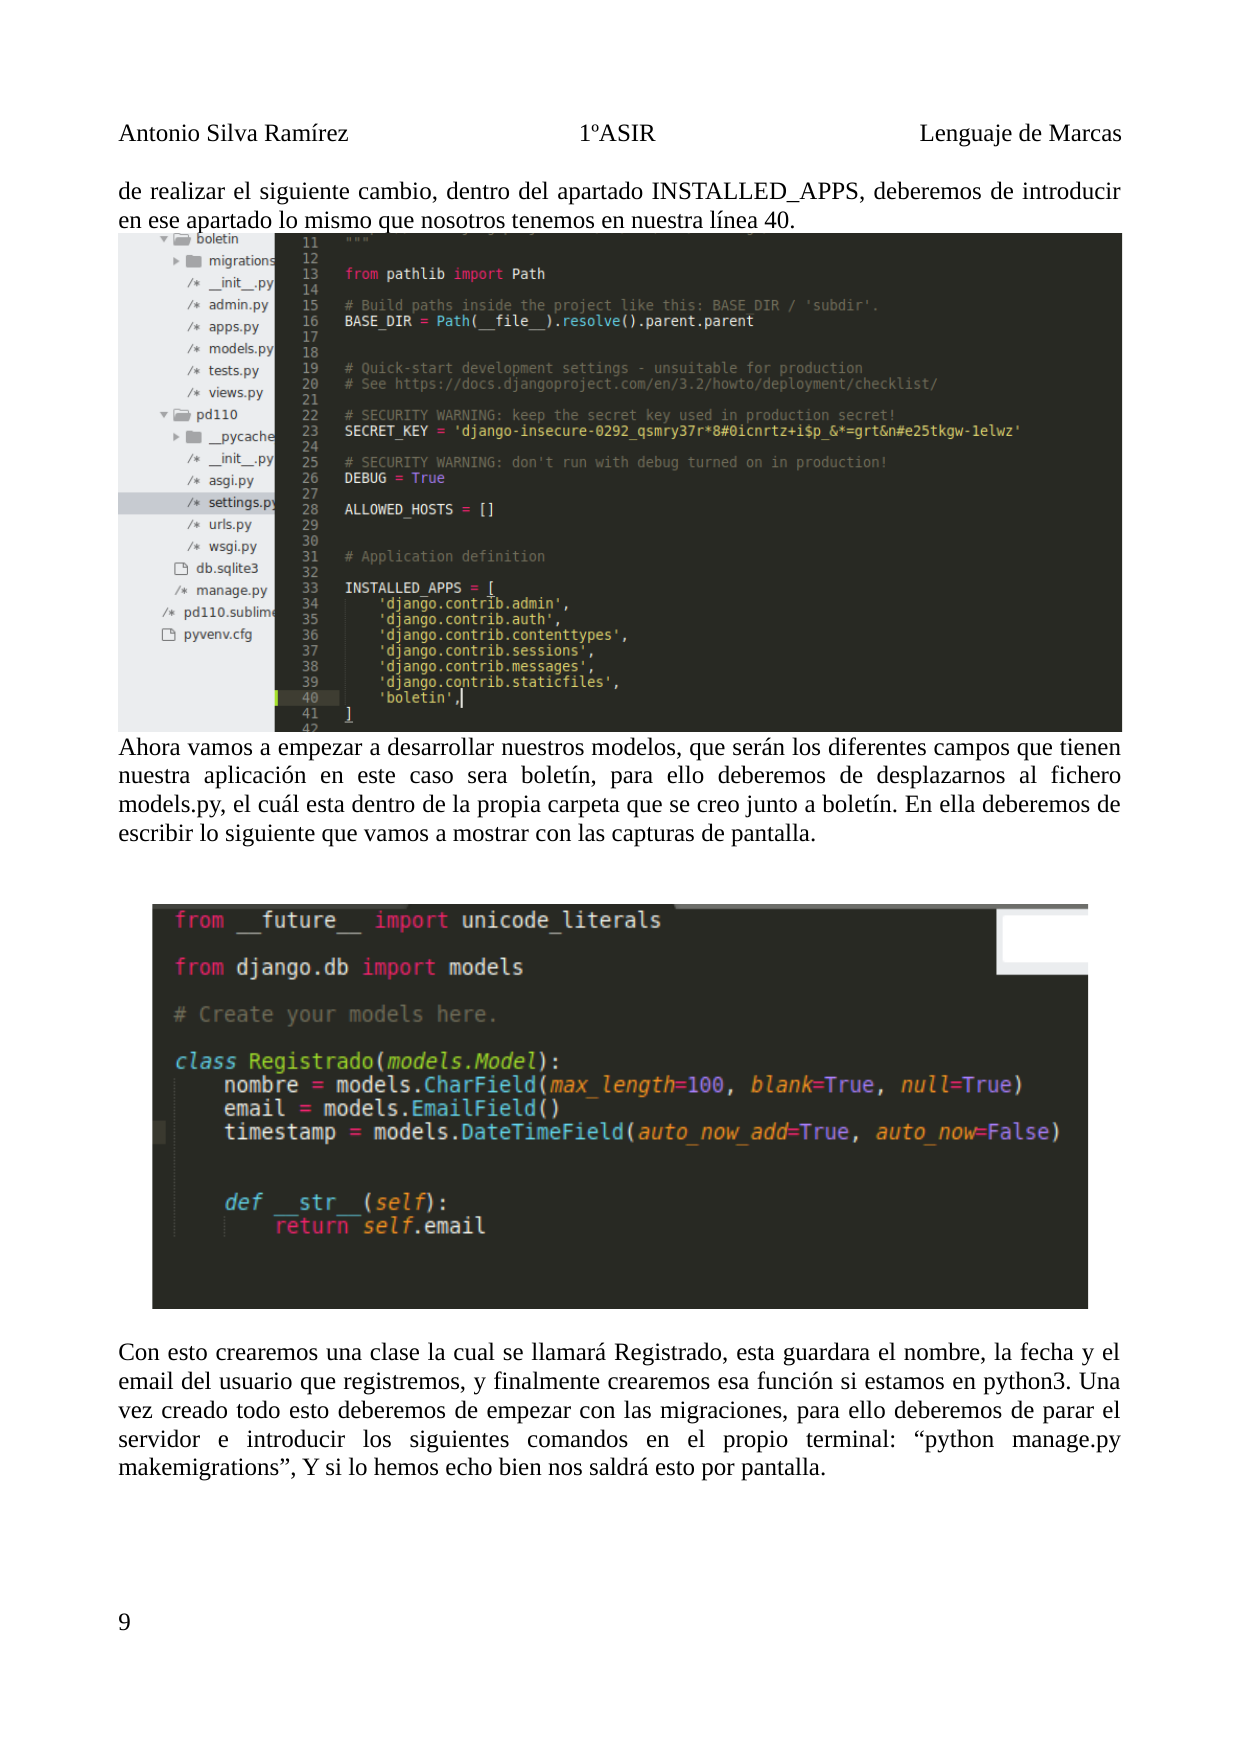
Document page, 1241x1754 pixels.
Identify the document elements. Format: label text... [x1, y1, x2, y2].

text Con esto crearemos una clase la cual se llamará Registrado, esta guardara el nombre, la fecha y el email del usuario que registremos, y finalmente crearemos esa función si estamos en python3. Una vez creado todo esto deberemos de empezar con las migraciones, para ello deberemos de parar el servidor e introducir los siguientes comandos en el propio terminal: “python manage.py makemigrations”, Y si lo hemos echo bien nos saldrá esto por pantalla. [118, 1337, 1122, 1481]
picture [152, 904, 1089, 1309]
text Ahora vamos a empezar a desarrollar nuestros modelos, que serán los diferentes campos que tienen nuestra aplicación en este caso sera boletín, para ello deberemos de desplazarnos al fichero models.py, el cuál esta dentro de la propia carpeta que se creo junto a boletín. En ella deberemos de escribir lo siguiente que vamos a mostrar con las capturas de pantalla. [118, 732, 1122, 847]
picture [118, 233, 1123, 732]
text de realizar el siguiente cambio, dentro del apartado INSTALLED_APPS, deberemos de introducir en ese apartado lo mismo que nosotros tenemos en nuestra línea 40. [118, 176, 1122, 233]
